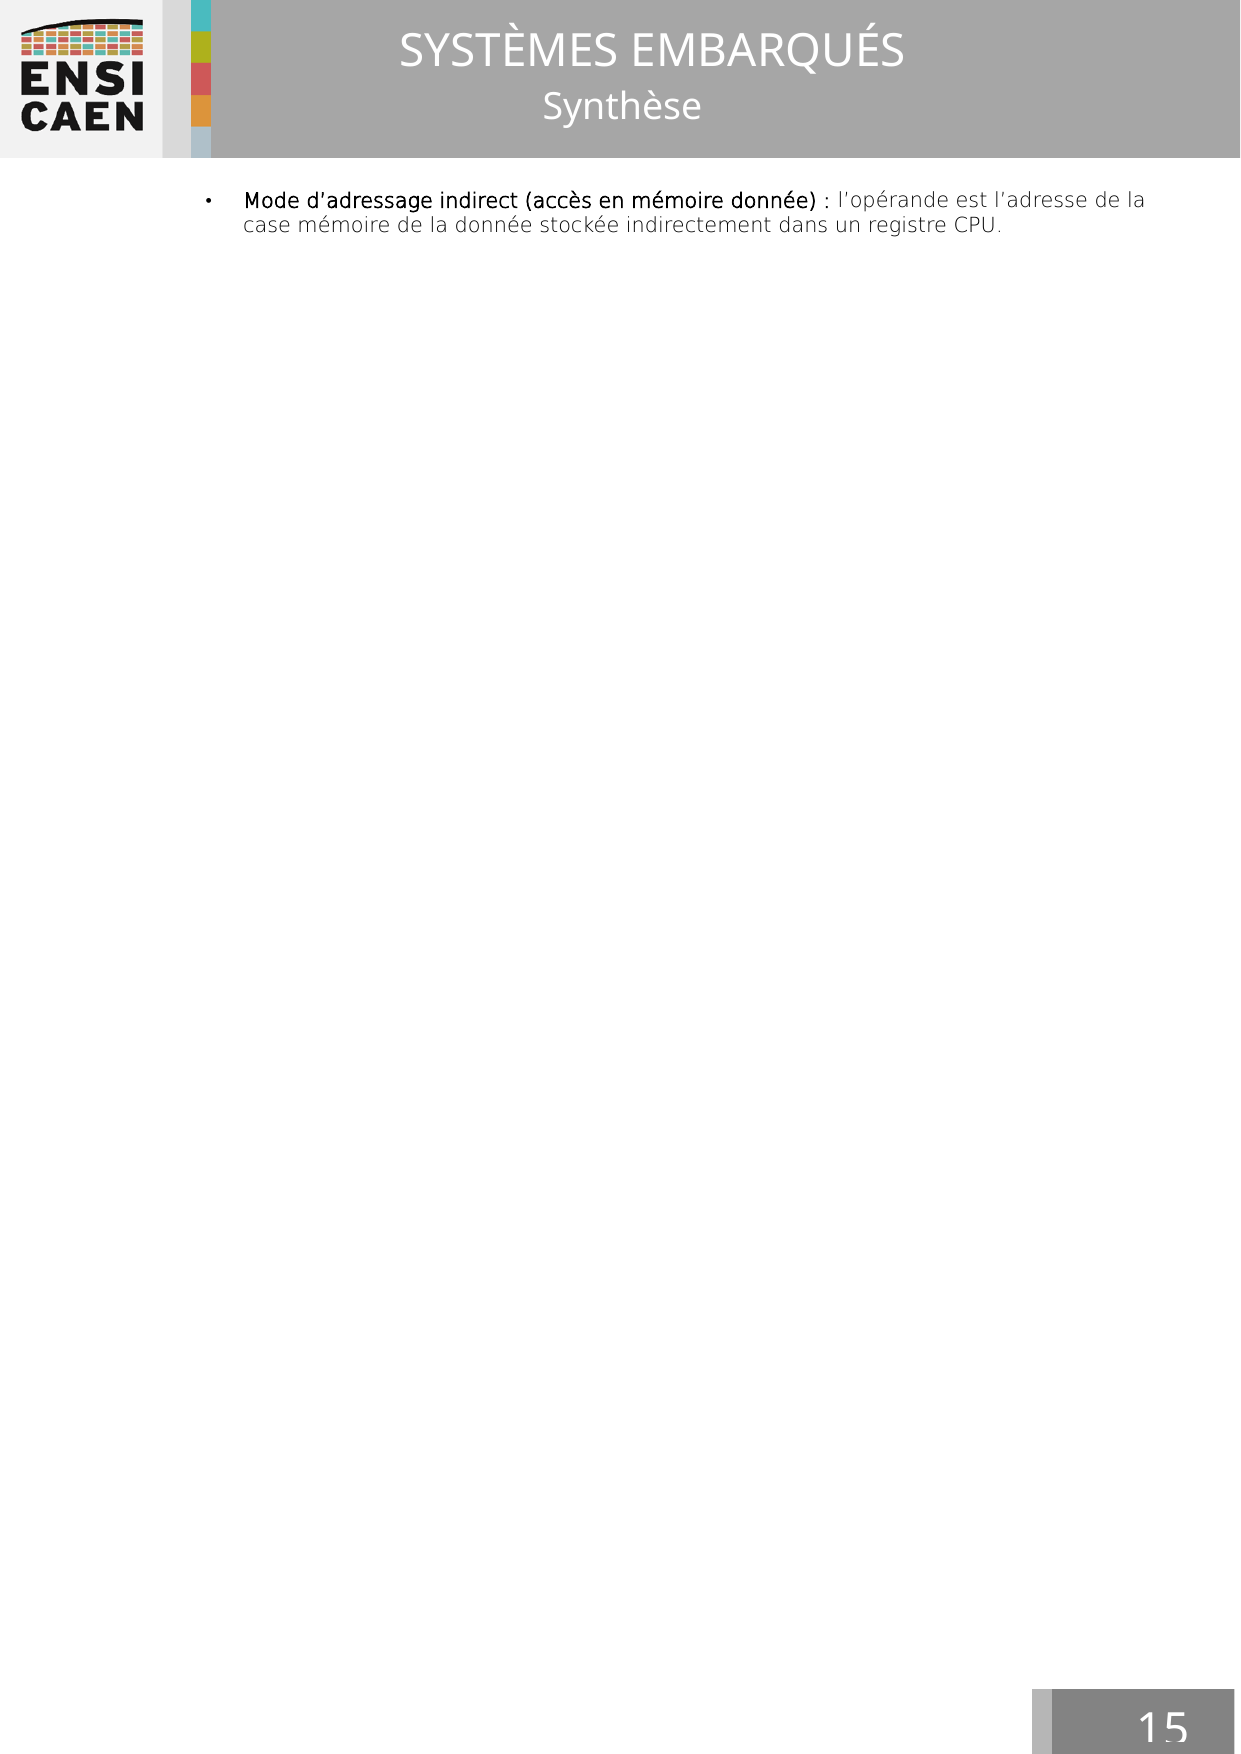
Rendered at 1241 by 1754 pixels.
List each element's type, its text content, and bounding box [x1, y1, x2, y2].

picture [0, 0, 1241, 158]
picture [1032, 1689, 1235, 1754]
list Mode d’adressage indirect (accès en mémoire donnée) : l’opérande est l’adresse de la case mémoire de la donnée stockée indirectement dans un registre CPU. [205, 188, 1189, 237]
